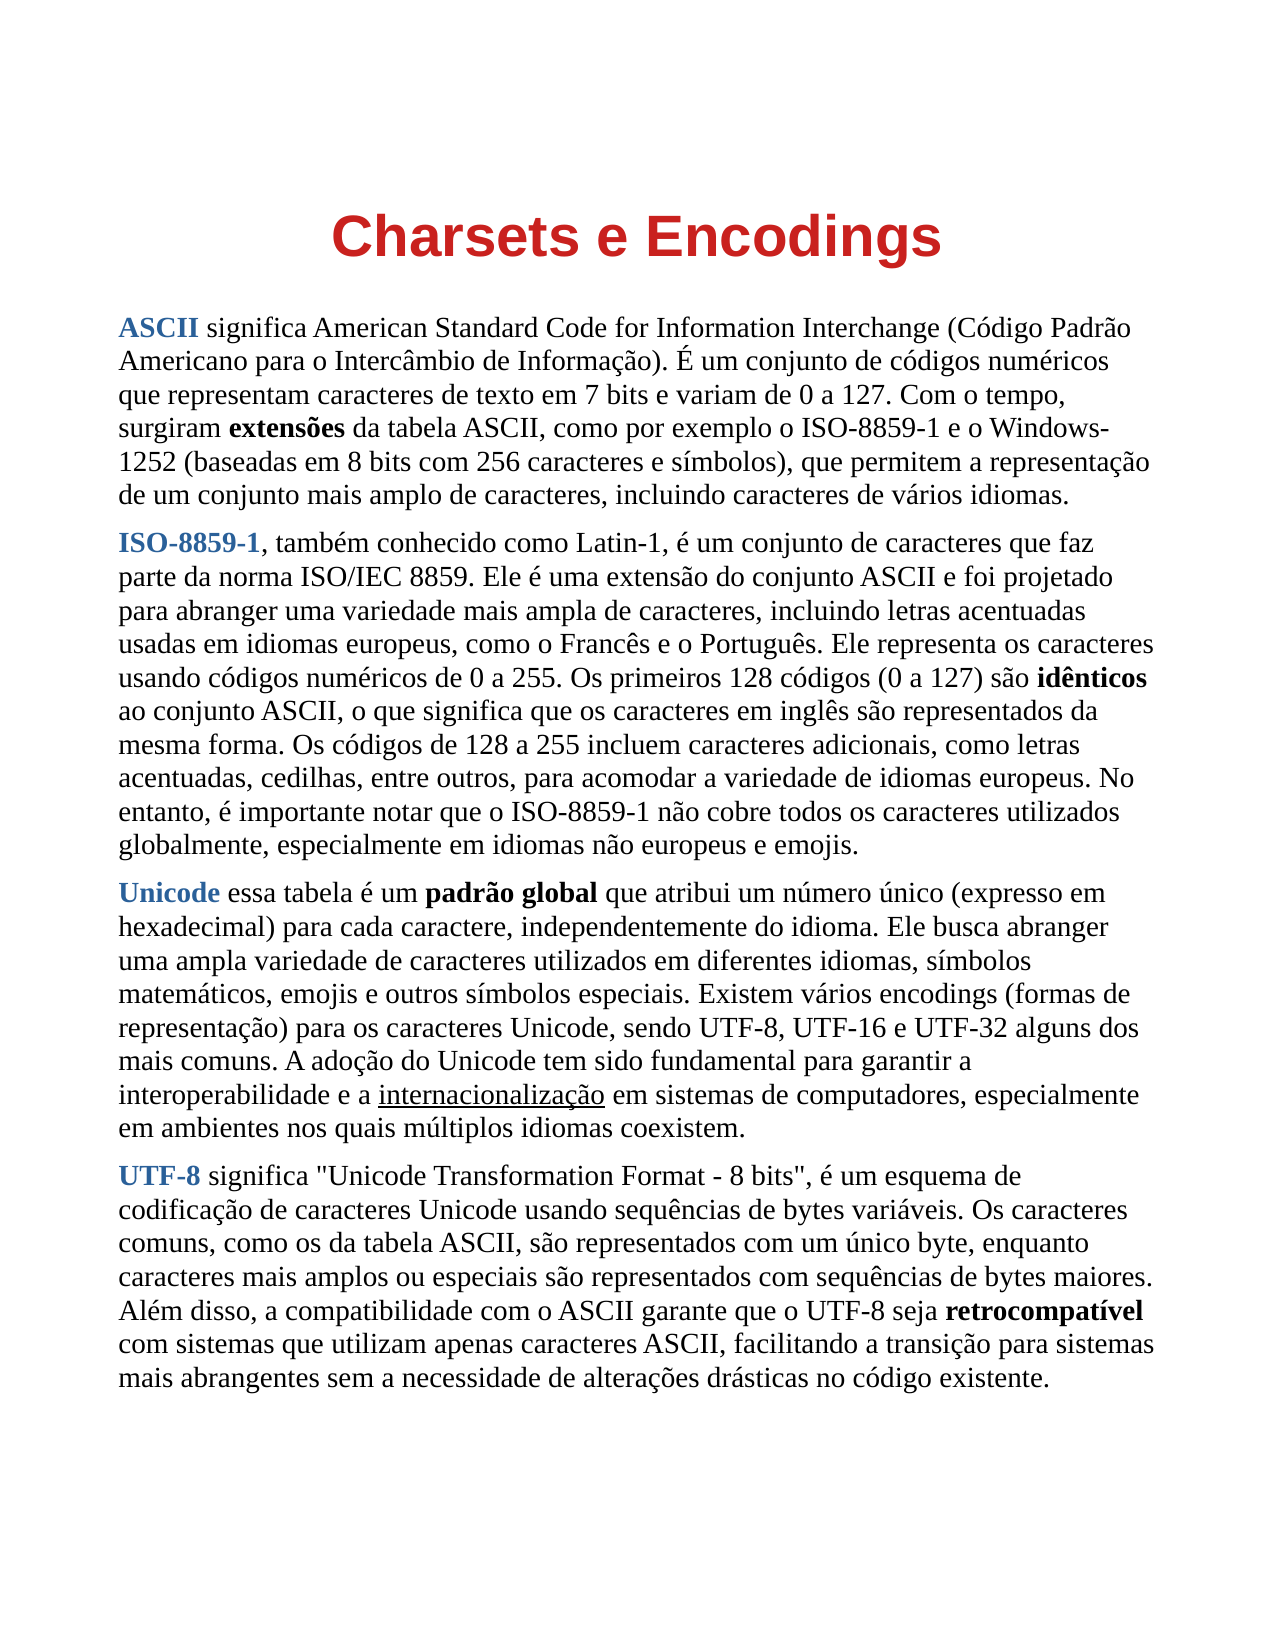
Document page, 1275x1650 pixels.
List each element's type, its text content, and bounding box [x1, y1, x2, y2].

text ISO-8859-1, também conhecido como Latin-1, é um conjunto de caracteres que faz parte da norma ISO/IEC 8859. Ele é uma extensão do conjunto ASCII e foi projetado para abranger uma variedade mais ampla de caracteres, incluindo letras acentuadas usadas em idiomas europeus, como o Francês e o Português. Ele representa os caracteres usando códigos numéricos de 0 a 255. Os primeiros 128 códigos (0 a 127) são idênticos ao conjunto ASCII, o que significa que os caracteres em inglês são representados da mesma forma. Os códigos de 128 a 255 incluem caracteres adicionais, como letras acentuadas, cedilhas, entre outros, para acomodar a variedade de idiomas europeus. No entanto, é importante notar que o ISO-8859-1 não cobre todos os caracteres utilizados globalmente, especialmente em idiomas não europeus e emojis. [118, 526, 1157, 861]
title Charsets e Encodings [118, 201, 1157, 268]
text UTF-8 significa "Unicode Transformation Format - 8 bits", é um esquema de codificação de caracteres Unicode usando sequências de bytes variáveis. Os caracteres comuns, como os da tabela ASCII, são representados com um único byte, enquanto caracteres mais amplos ou especiais são representados com sequências de bytes maiores. Além disso, a compatibilidade com o ASCII garante que o UTF-8 seja retrocompatível com sistemas que utilizam apenas caracteres ASCII, facilitando a transição para sistemas mais abrangentes sem a necessidade de alterações drásticas no código existente. [118, 1158, 1157, 1393]
text Unicode essa tabela é um padrão global que atribui um número único (expresso em hexadecimal) para cada caractere, independentemente do idioma. Ele busca abranger uma ampla variedade de caracteres utilizados em diferentes idiomas, símbolos matemáticos, emojis e outros símbolos especiais. Existem vários encodings (formas de representação) para os caracteres Unicode, sendo UTF-8, UTF-16 e UTF-32 alguns dos mais comuns. A adoção do Unicode tem sido fundamental para garantir a interoperabilidade e a internacionalização em sistemas de computadores, especialmente em ambientes nos quais múltiplos idiomas coexistem. [118, 876, 1157, 1144]
text ASCII significa American Standard Code for Information Interchange (Código Padrão Americano para o Intercâmbio de Informação). É um conjunto de códigos numéricos que representam caracteres de texto em 7 bits e variam de 0 a 127. Com o tempo, surgiram extensões da tabela ASCII, como por exemplo o ISO-8859-1 e o Windows-1252 (baseadas em 8 bits com 256 caracteres e símbolos), que permitem a representação de um conjunto mais amplo de caracteres, incluindo caracteres de vários idiomas. [118, 310, 1157, 511]
